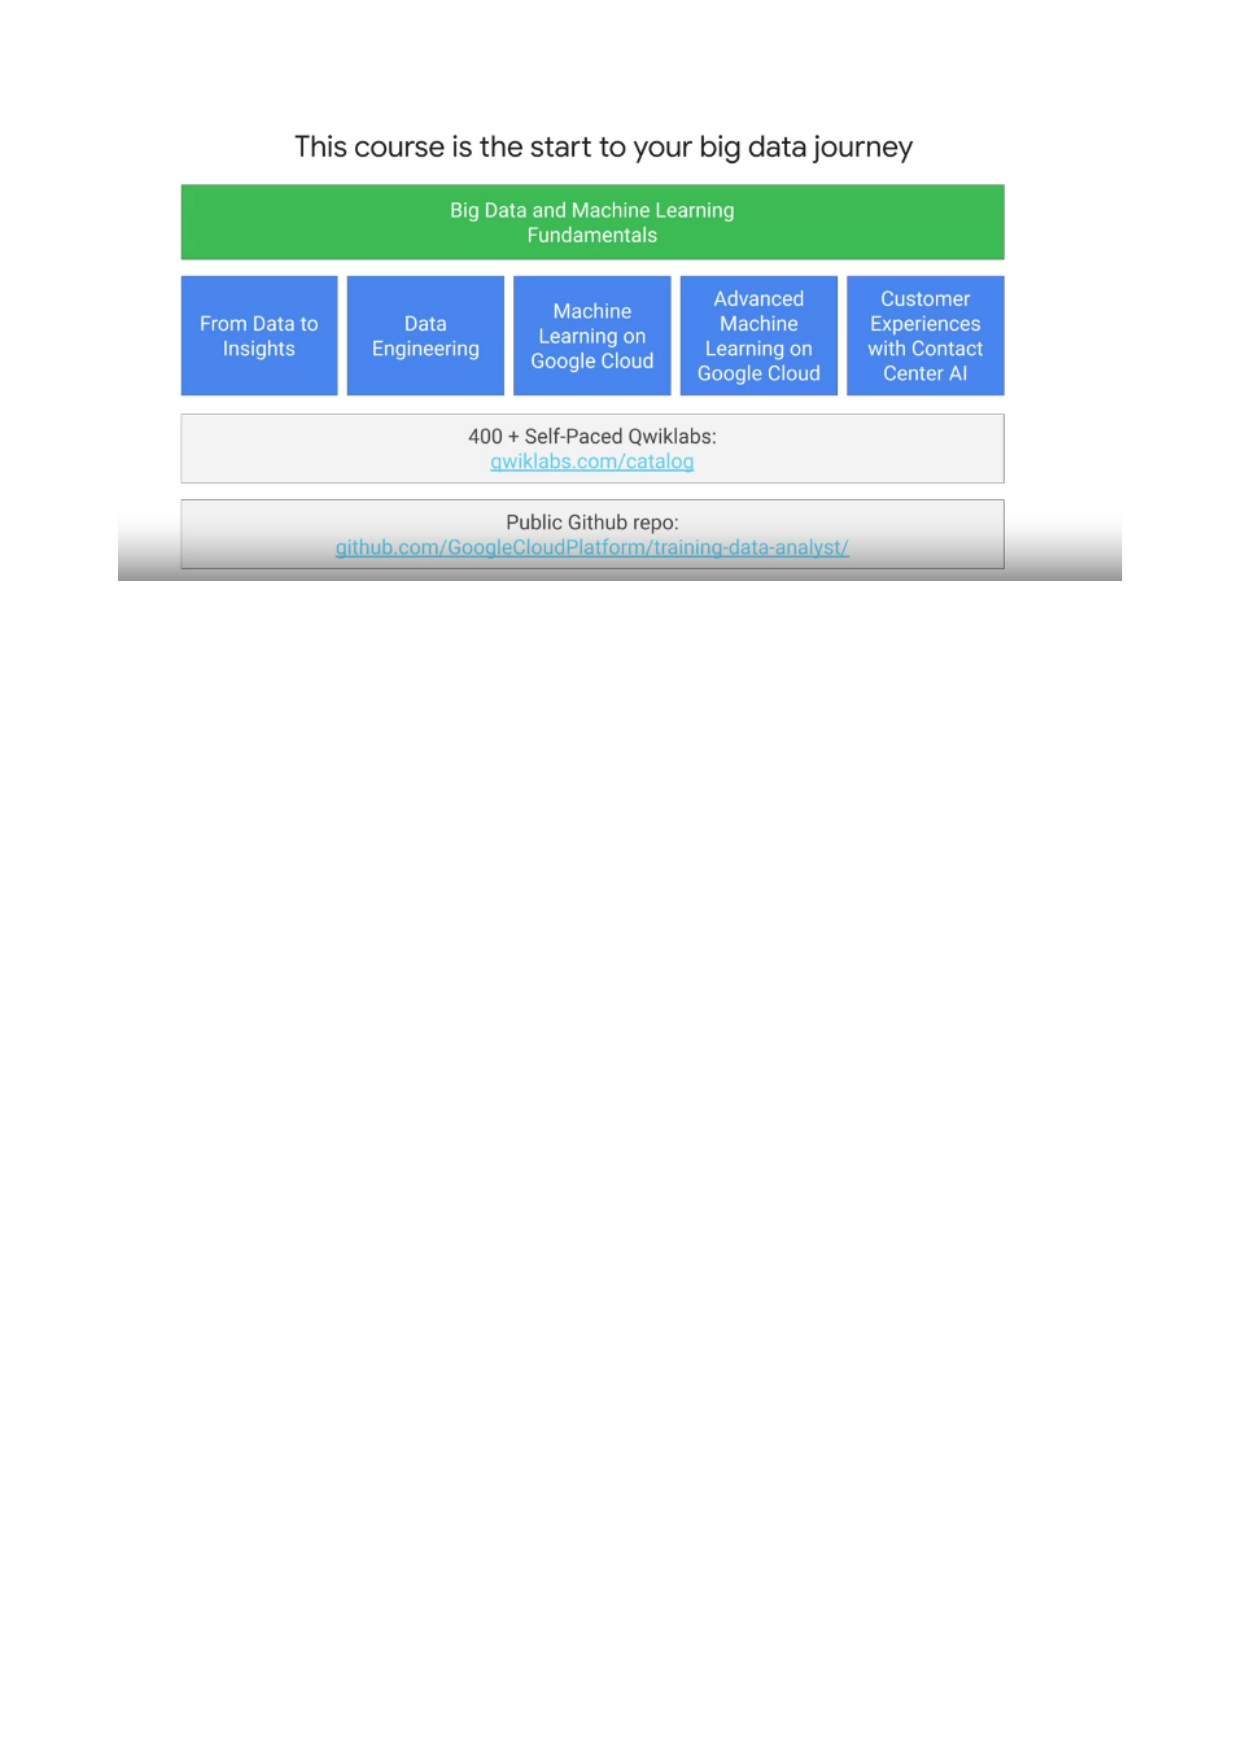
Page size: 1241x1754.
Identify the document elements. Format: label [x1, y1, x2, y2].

picture [118, 118, 1123, 581]
